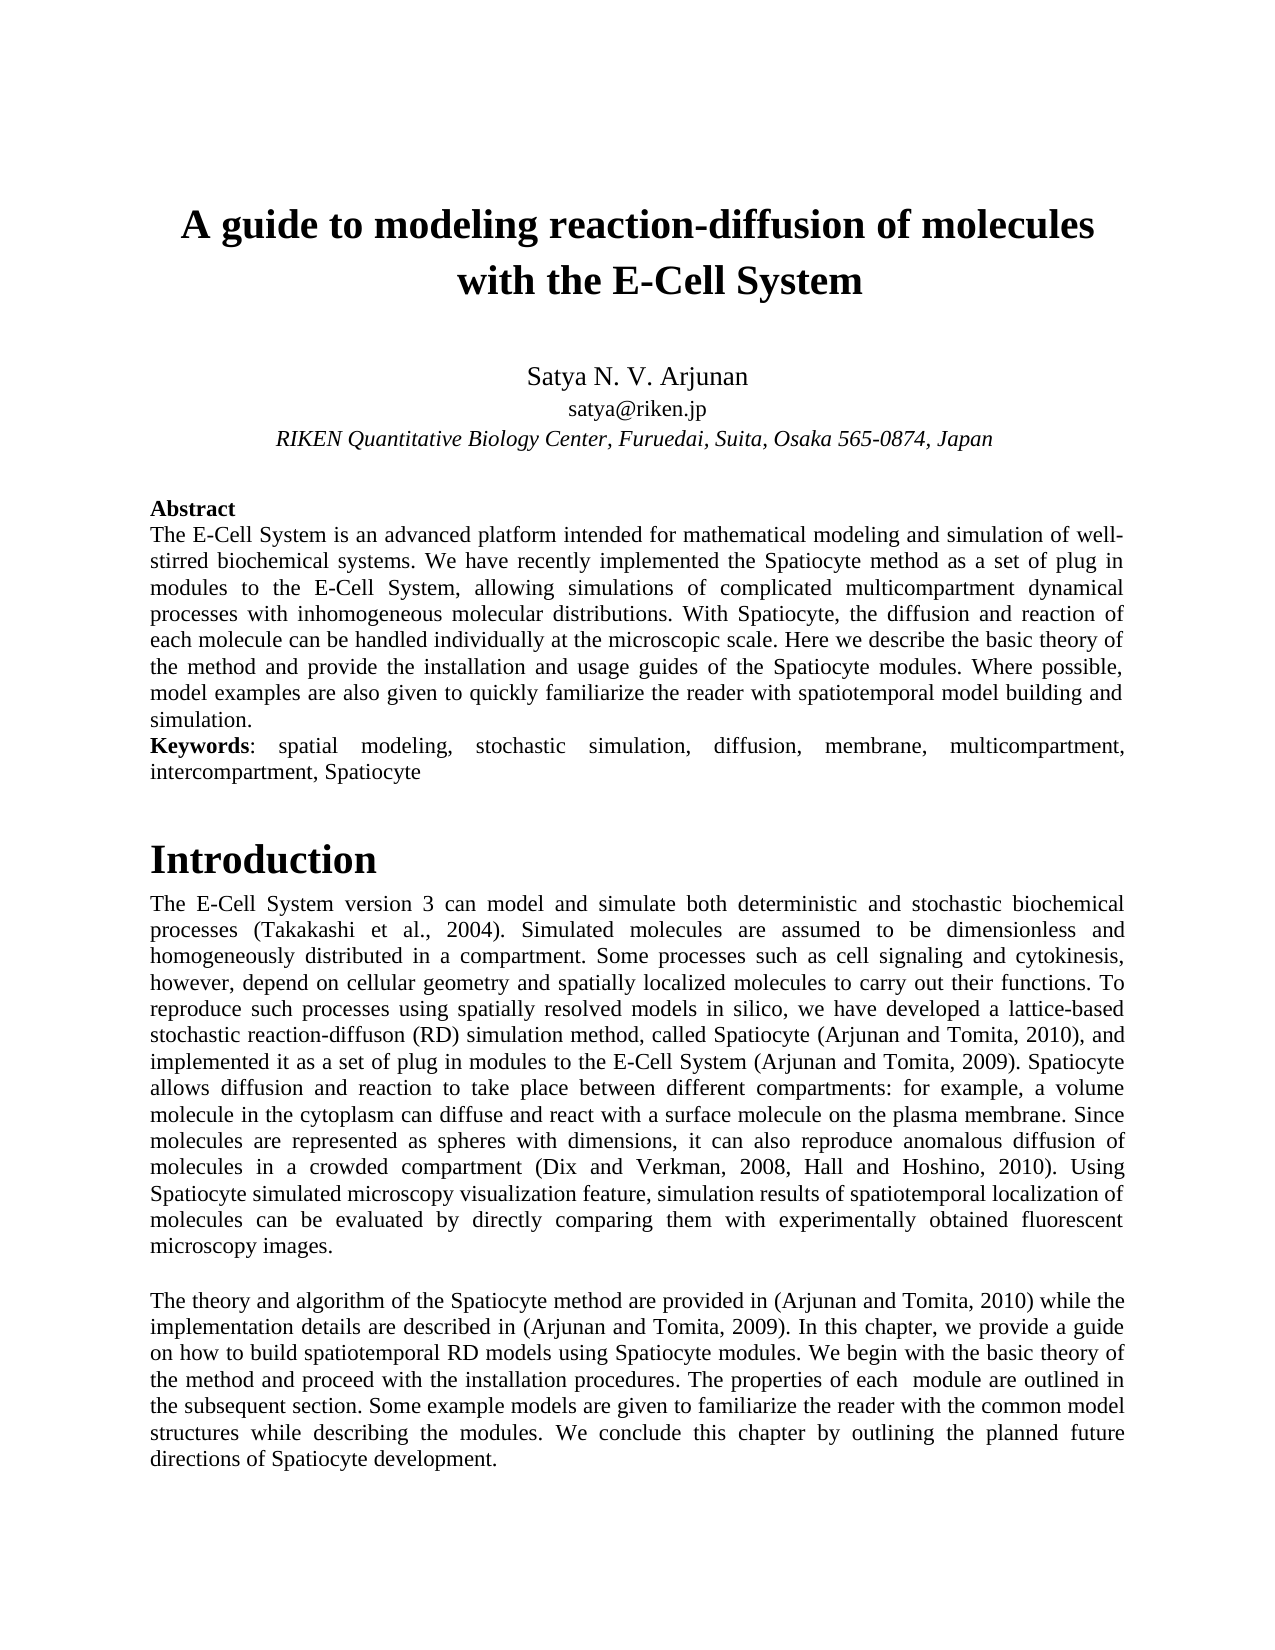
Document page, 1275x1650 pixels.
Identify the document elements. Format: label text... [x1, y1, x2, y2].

subtitle A guide to modeling reaction-diffusion of molecules with the E-Cell System [150, 200, 1125, 303]
text Abstract [150, 495, 1125, 521]
text The E-Cell System version 3 can model and simulate both deterministic and stochastic biochemical processes (Takakashi et al., 2004). Simulated molecules are assumed to be dimensionless and homogeneously distributed in a compartment. Some processes such as cell signaling and cytokinesis, however, depend on cellular geometry and spatially localized molecules to carry out their functions. To reproduce such processes using spatially resolved models in silico, we have developed a lattice-based stochastic reaction-diffuson (RD) simulation method, called Spatiocyte (Arjunan and Tomita, 2010), and implemented it as a set of plug in modules to the E-Cell System (Arjunan and Tomita, 2009). Spatiocyte allows diffusion and reaction to take place between different compartments: for example, a volume molecule in the cytoplasm can diffuse and react with a surface molecule on the plasma membrane. Since molecules are represented as spheres with dimensions, it can also reproduce anomalous diffusion of molecules in a crowded compartment (Dix and Verkman, 2008, Hall and Hoshino, 2010). Using Spatiocyte simulated microscopy visualization feature, simulation results of spatiotemporal localization of molecules can be evaluated by directly comparing them with experimentally obtained fluorescent microscopy images. [150, 890, 1125, 1259]
text The E-Cell System is an advanced platform intended for mathematical modeling and simulation of well-stirred biochemical systems. We have recently implemented the Spatiocyte method as a set of plug in modules to the E-Cell System, allowing simulations of complicated multicompartment dynamical processes with inhomogeneous molecular distributions. With Spatiocyte, the diffusion and reaction of each molecule can be handled individually at the microscopic scale. Here we describe the basic theory of the method and provide the installation and usage guides of the Spatiocyte modules. Where possible, model examples are also given to quickly familiarize the reader with spatiotemporal model building and simulation. [150, 521, 1125, 732]
text Keywords: spatial modeling, stochastic simulation, diffusion, membrane, multicompartment, intercompartment, Spatiocyte [150, 732, 1125, 785]
text Satya N. V. Arjunan satya@riken.jp RIKEN Quantitative Biology Center, Furuedai, Suita, Osaka 565-0874, Japan [150, 360, 1125, 452]
text The theory and algorithm of the Spatiocyte method are provided in (Arjunan and Tomita, 2010) while the implementation details are described in (Arjunan and Tomita, 2009). In this chapter, we provide a guide on how to build spatiotemporal RD models using Spatiocyte modules. We begin with the basic theory of the method and proceed with the installation procedures. The properties of each module are outlined in the subsequent section. Some example models are given to familiarize the reader with the common model structures while describing the modules. We conclude this chapter by outlining the planned future directions of Spatiocyte development. [150, 1287, 1125, 1471]
subtitle Introduction [150, 835, 1125, 883]
